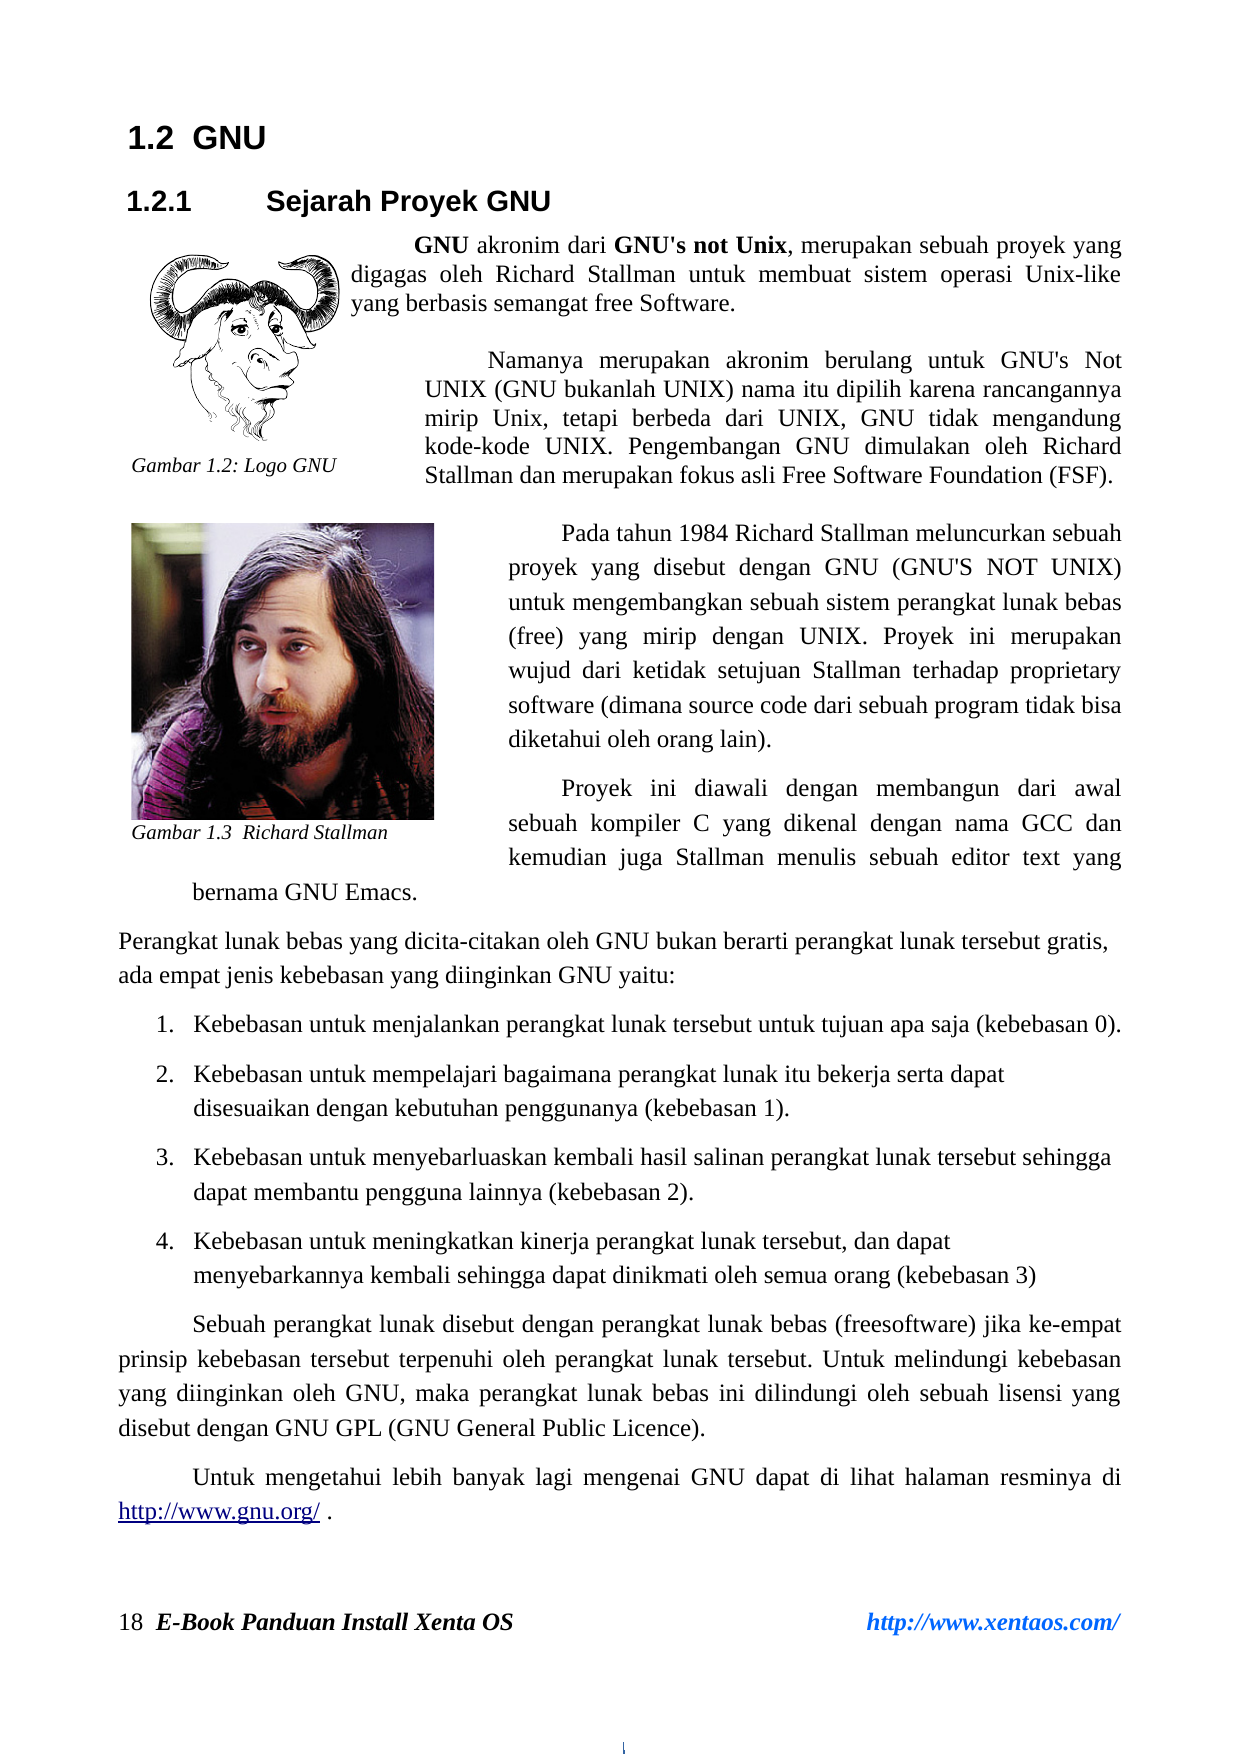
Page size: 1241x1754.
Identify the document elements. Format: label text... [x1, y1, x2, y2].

subtitle GNU [118, 118, 1122, 157]
text GNU akronim dari GNU's not Unix, merupakan sebuah proyek yang digagas oleh Richard Stallman untuk membuat sistem operasi Unix-like yang berbasis semangat free Software. [118, 221, 1122, 316]
picture [131, 233, 351, 454]
text Sebuah perangkat lunak disebut dengan perangkat lunak bebas (freesoftware) jika ke-empat prinsip kebebasan tersebut terpenuhi oleh perangkat lunak tersebut. Untuk melindungi kebebasan yang diinginkan oleh GNU, maka perangkat lunak bebas ini dilindungi oleh sebuah lisensi yang disebut dengan GNU GPL (GNU General Public Licence). [118, 1309, 1122, 1441]
list Kebebasan untuk meningkatkan kinerja perangkat lunak tersebut, dan dapat menyebarkannya kembali sehingga dapat dinikmati oleh semua orang (kebebasan 3) [156, 1226, 1122, 1289]
list Kebebasan untuk mempelajari bagaimana perangkat lunak itu bekerja serta dapat disesuaikan dengan kebutuhan penggunanya (kebebasan 1). [156, 1059, 1122, 1122]
list Kebebasan untuk menjalankan perangkat lunak tersebut untuk tujuan apa saja (kebebasan 0). [156, 1009, 1122, 1038]
text Untuk mengetahui lebih banyak lagi mengenai GNU dapat di lihat halaman resminya di http://www.gnu.org/ . [118, 1462, 1122, 1525]
text Gambar 1.2: Logo GNU [131, 454, 351, 477]
picture [131, 523, 435, 820]
text Gambar 1.3 Richard Stallman [131, 820, 434, 844]
list Kebebasan untuk menyebarluaskan kembali hasil salinan perangkat lunak tersebut sehingga dapat membantu pengguna lainnya (kebebasan 2). [156, 1142, 1122, 1205]
text Pada tahun 1984 Richard Stallman meluncurkan sebuah proyek yang disebut dengan GNU (GNU'S NOT UNIX) untuk mengembangkan sebuah sistem perangkat lunak bebas (free) yang mirip dengan UNIX. Proyek ini merupakan wujud dari ketidak setujuan Stallman terhadap proprietary software (dimana source code dari sebuah program tidak bisa diketahui oleh orang lain). [131, 511, 1122, 753]
text Perangkat lunak bebas yang dicita-citakan oleh GNU bukan berarti perangkat lunak tersebut gratis, ada empat jenis kebebasan yang diinginkan GNU yaitu: [118, 926, 1122, 989]
text Namanya merupakan akronim berulang untuk GNU's Not UNIX (GNU bukanlah UNIX) nama itu dipilih karena rancangannya mirip Unix, tetapi berbeda dari UNIX, GNU tidak mengandung kode-kode UNIX. Pengembangan GNU dimulakan oleh Richard Stallman dan merupakan fokus asli Free Software Foundation (FSF). [192, 345, 1122, 489]
subtitle Sejarah Proyek GNU [118, 184, 1122, 218]
text Proyek ini diawali dengan membangun dari awal sebuah kompiler C yang dikenal dengan nama GCC dan kemudian juga Stallman menulis sebuah editor text yang bernama GNU Emacs. [192, 773, 1122, 906]
